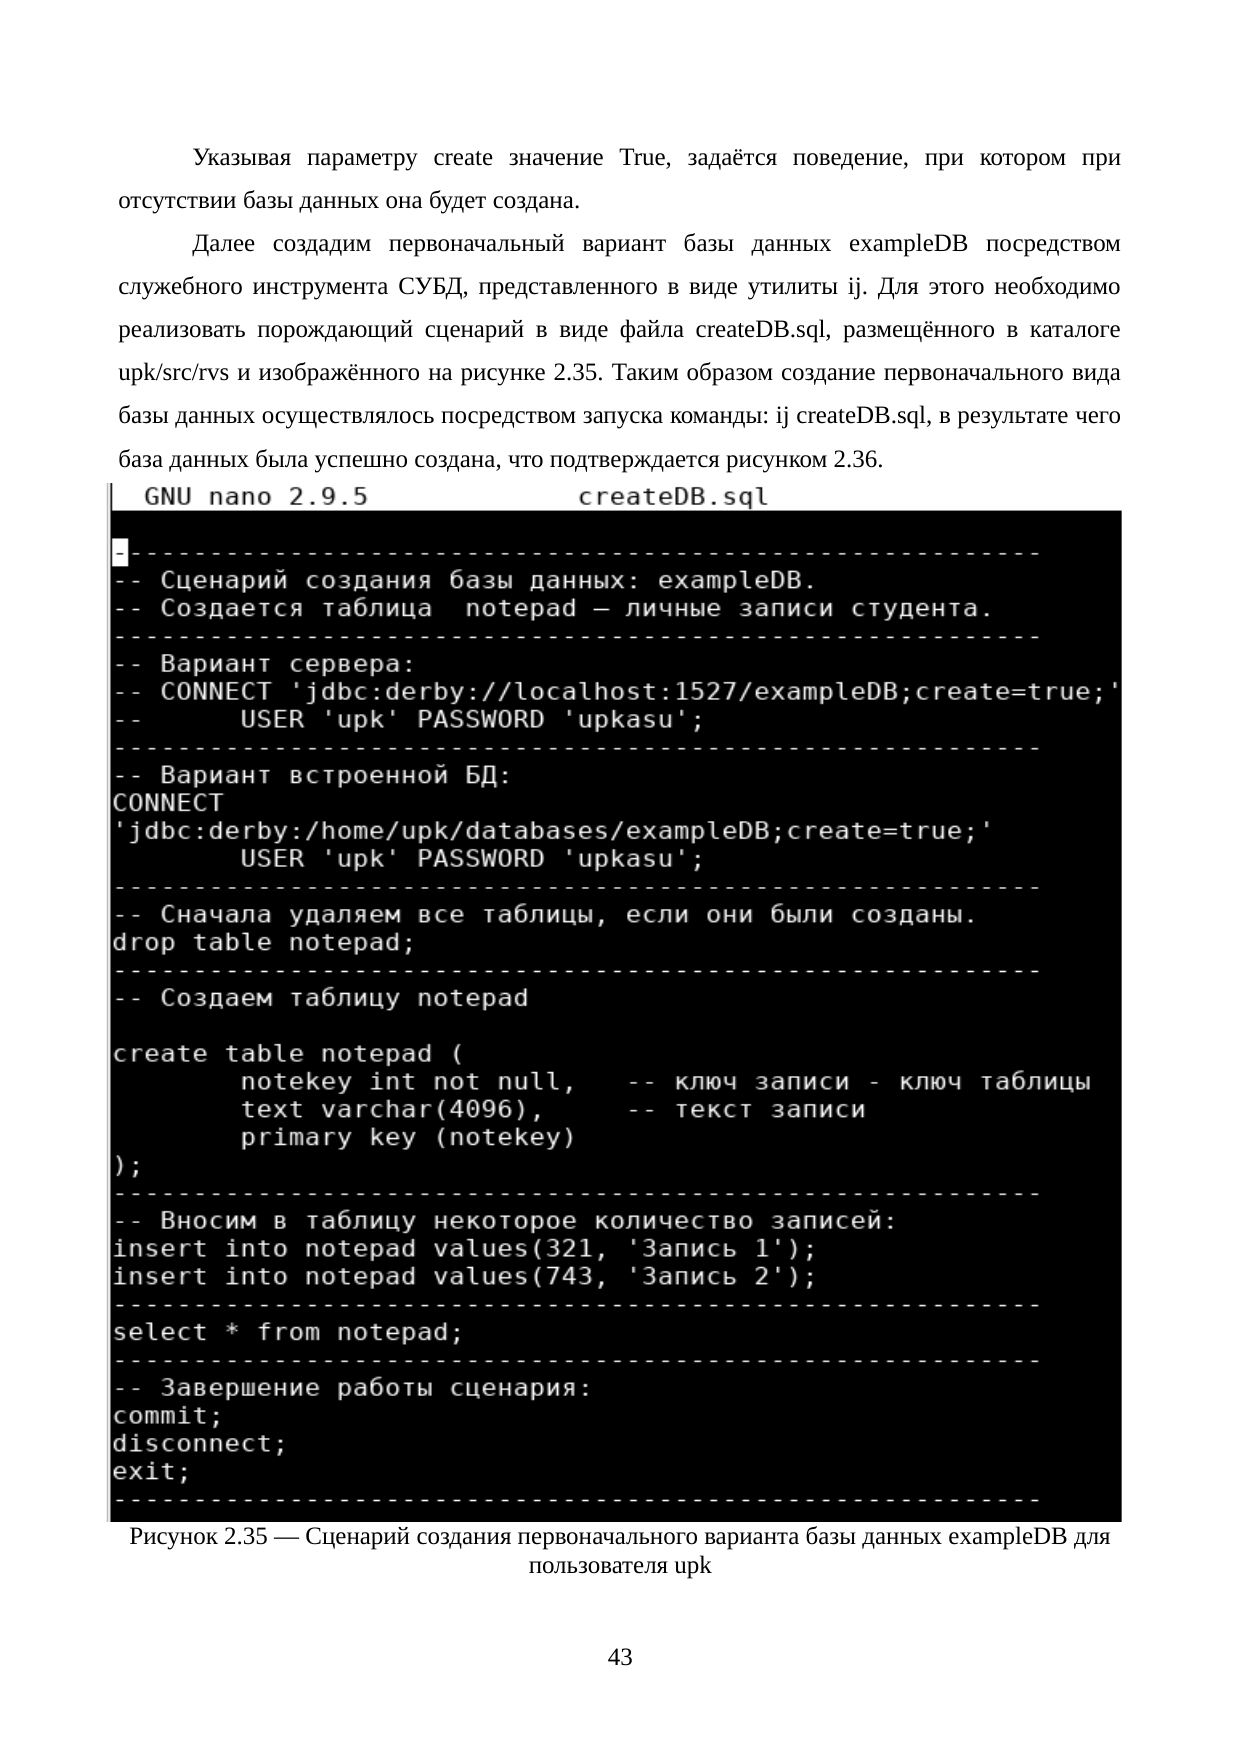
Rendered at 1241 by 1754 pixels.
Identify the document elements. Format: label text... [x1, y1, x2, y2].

text Рисунок 2.35 — Сценарий создания первоначального варианта базы данных exampleDB для пользователя upk [118, 1522, 1122, 1579]
text Указывая параметру create значение True, задаётся поведение, при котором при отсутствии базы данных она будет создана. [118, 142, 1122, 214]
picture [106, 483, 1122, 1522]
text Далее создадим первоначальный вариант базы данных exampleDB посредством служебного инструмента СУБД, представленного в виде утилиты ij. Для этого необходимо реализовать порождающий сценарий в виде файла createDB.sql, размещённого в каталоге upk/src/rvs и изображённого на рисунке 2.35. Таким образом создание первоначального вида базы данных осуществлялось посредством запуска команды: ij createDB.sql, в результате чего база данных была успешно создана, что подтверждается рисунком 2.36. [118, 228, 1122, 472]
